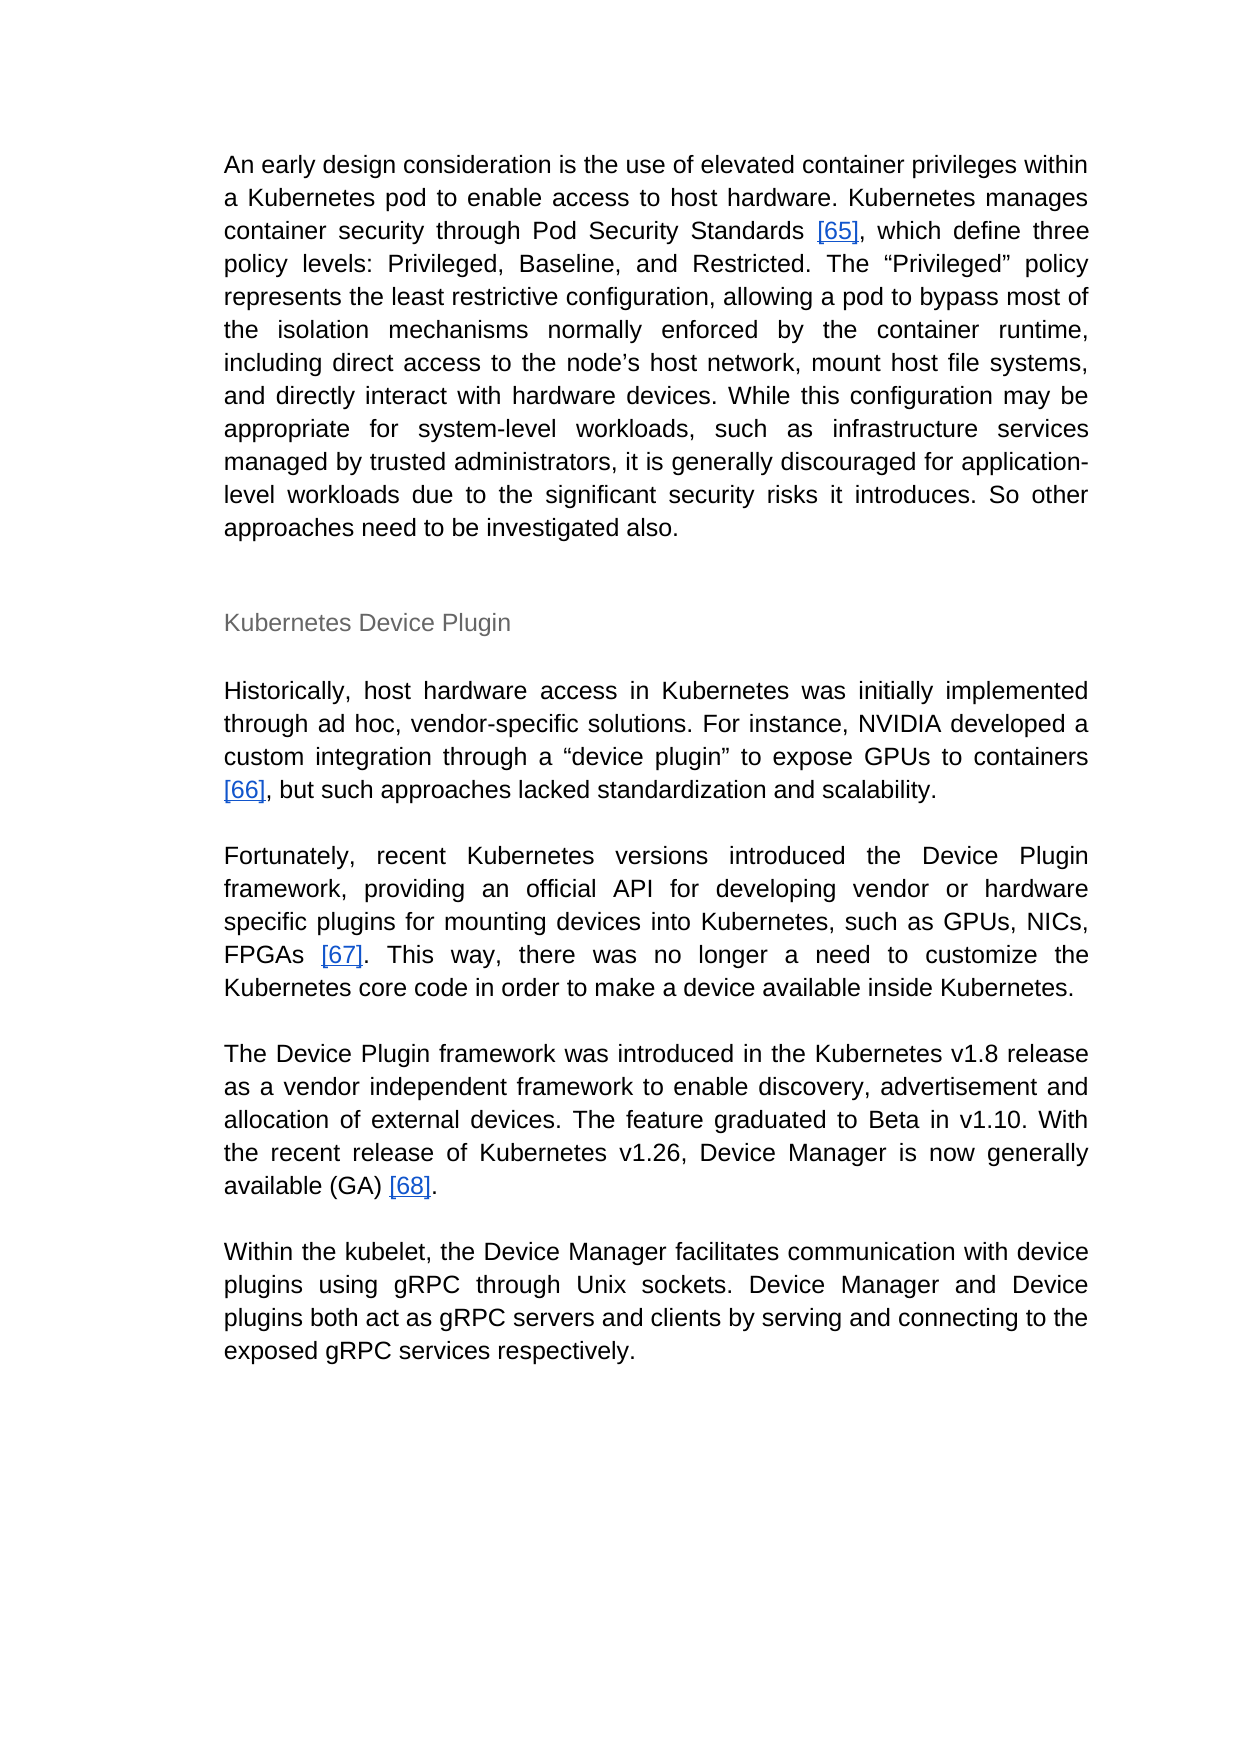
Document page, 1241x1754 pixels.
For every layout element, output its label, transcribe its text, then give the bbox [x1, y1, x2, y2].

text An early design consideration is the use of elevated container privileges within a Kubernetes pod to enable access to host hardware. Kubernetes manages container security through Pod Security Standards [65], which define three policy levels: Privileged, Baseline, and Restricted. The “Privileged” policy represents the least restrictive configuration, allowing a pod to bypass most of the isolation mechanisms normally enforced by the container runtime, including direct access to the node’s host network, mount host file systems, and directly interact with hardware devices. While this configuration may be appropriate for system-level workloads, such as infrastructure services managed by trusted administrators, it is generally discouraged for application-level workloads due to the significant security risks it introduces. So other approaches need to be investigated also. [224, 150, 1090, 542]
text Fortunately, recent Kubernetes versions introduced the Device Plugin framework, providing an official API for developing vendor or hardware specific plugins for mounting devices into Kubernetes, such as GPUs, NICs, FPGAs [67]. This way, there was no longer a need to customize the Kubernetes core code in order to make a device available inside Kubernetes. [224, 841, 1090, 1002]
text Historically, host hardware access in Kubernetes was initially implemented through ad hoc, vendor-specific solutions. For instance, NVIDIA developed a custom integration through a “device plugin” to expose GPUs to containers [66], but such approaches lacked standardization and scalability. [224, 676, 1090, 803]
text Within the kubelet, the Device Manager facilitates communication with device plugins using gRPC through Unix sockets. Device Manager and Device plugins both act as gRPC servers and clients by serving and connecting to the exposed gRPC services respectively. [224, 1237, 1090, 1365]
text The Device Plugin framework was introduced in the Kubernetes v1.8 release as a vendor independent framework to enable discovery, advertisement and allocation of external devices. The feature graduated to Beta in v1.10. With the recent release of Kubernetes v1.26, Device Manager is now generally available (GA) [68]. [224, 1039, 1090, 1200]
subtitle Kubernetes Device Plugin [224, 608, 1090, 637]
